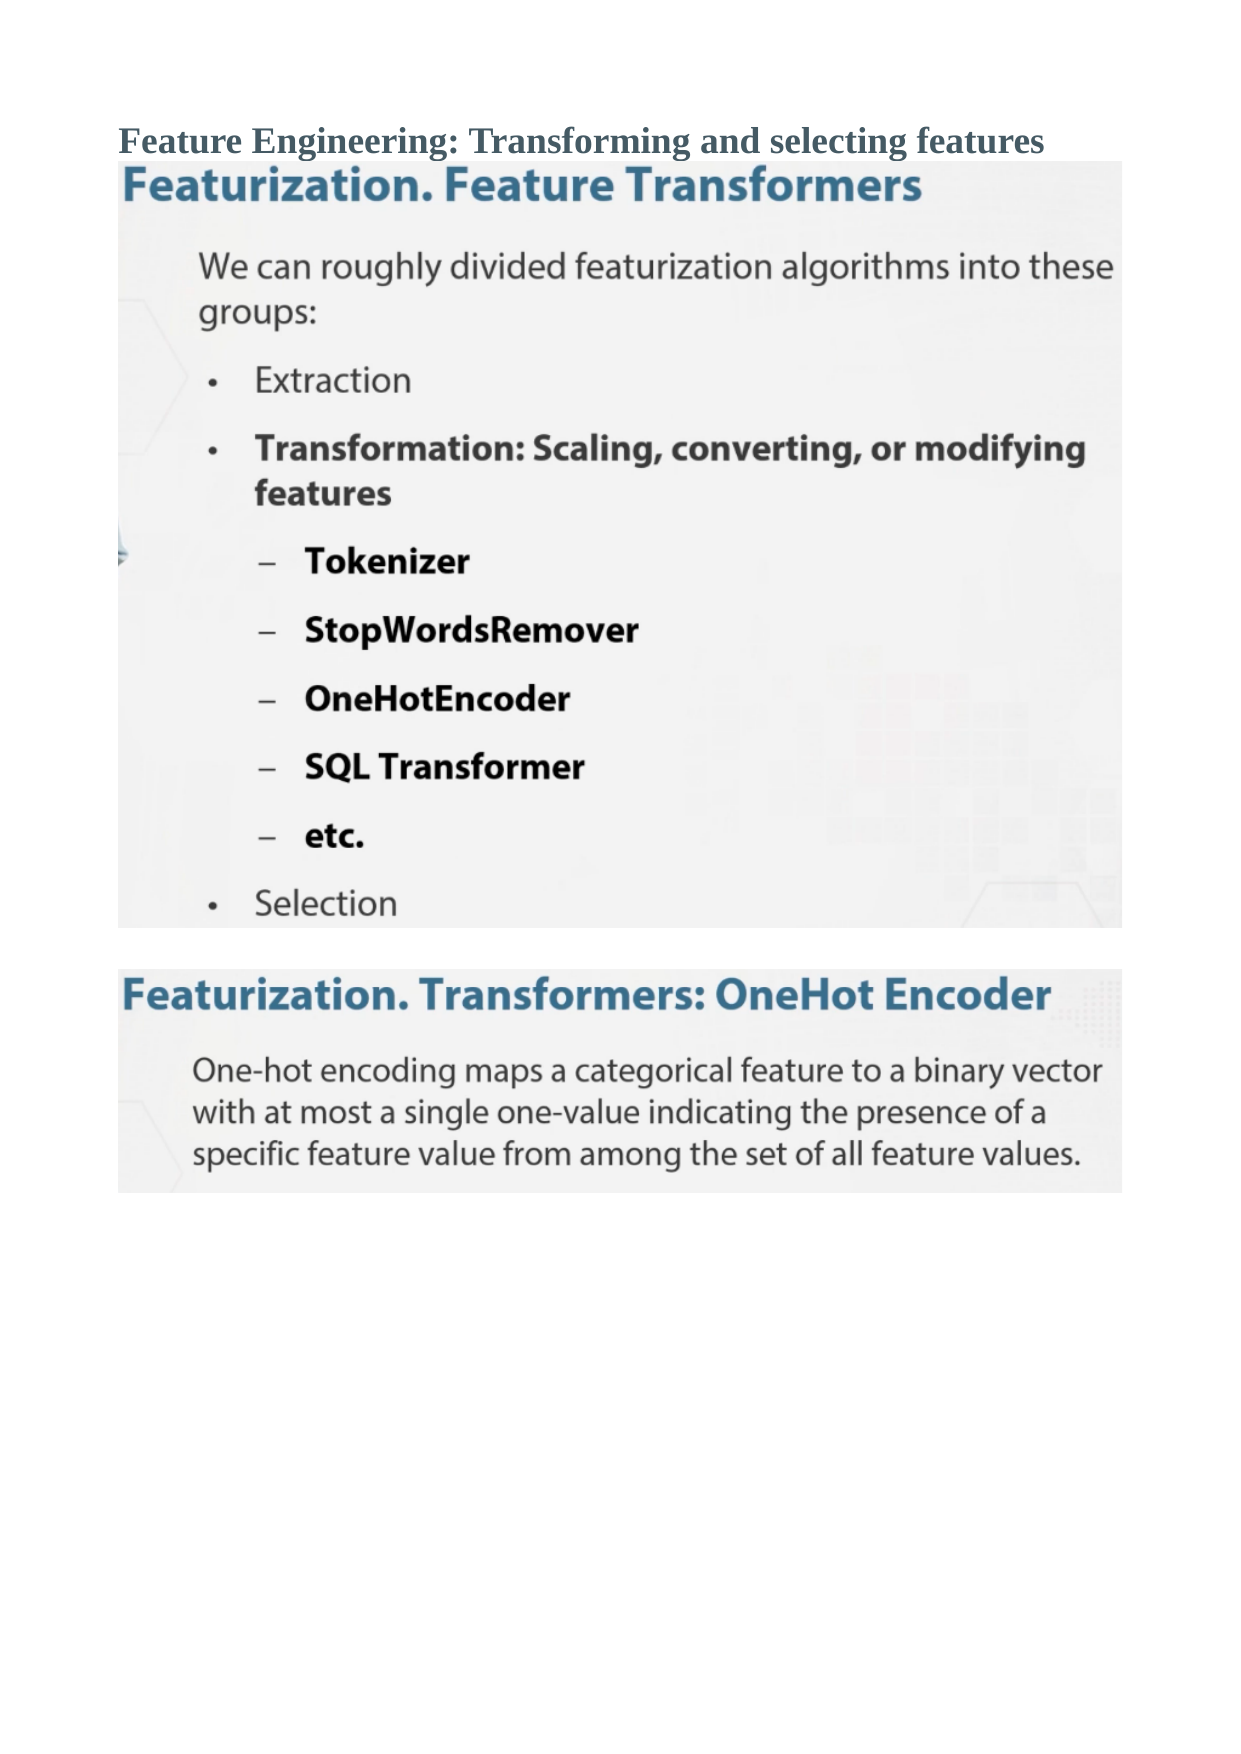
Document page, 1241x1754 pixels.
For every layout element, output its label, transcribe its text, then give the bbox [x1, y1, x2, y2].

picture [118, 969, 1123, 1193]
subtitle Feature Engineering: Transforming and selecting features [118, 118, 1122, 161]
picture [118, 161, 1123, 928]
